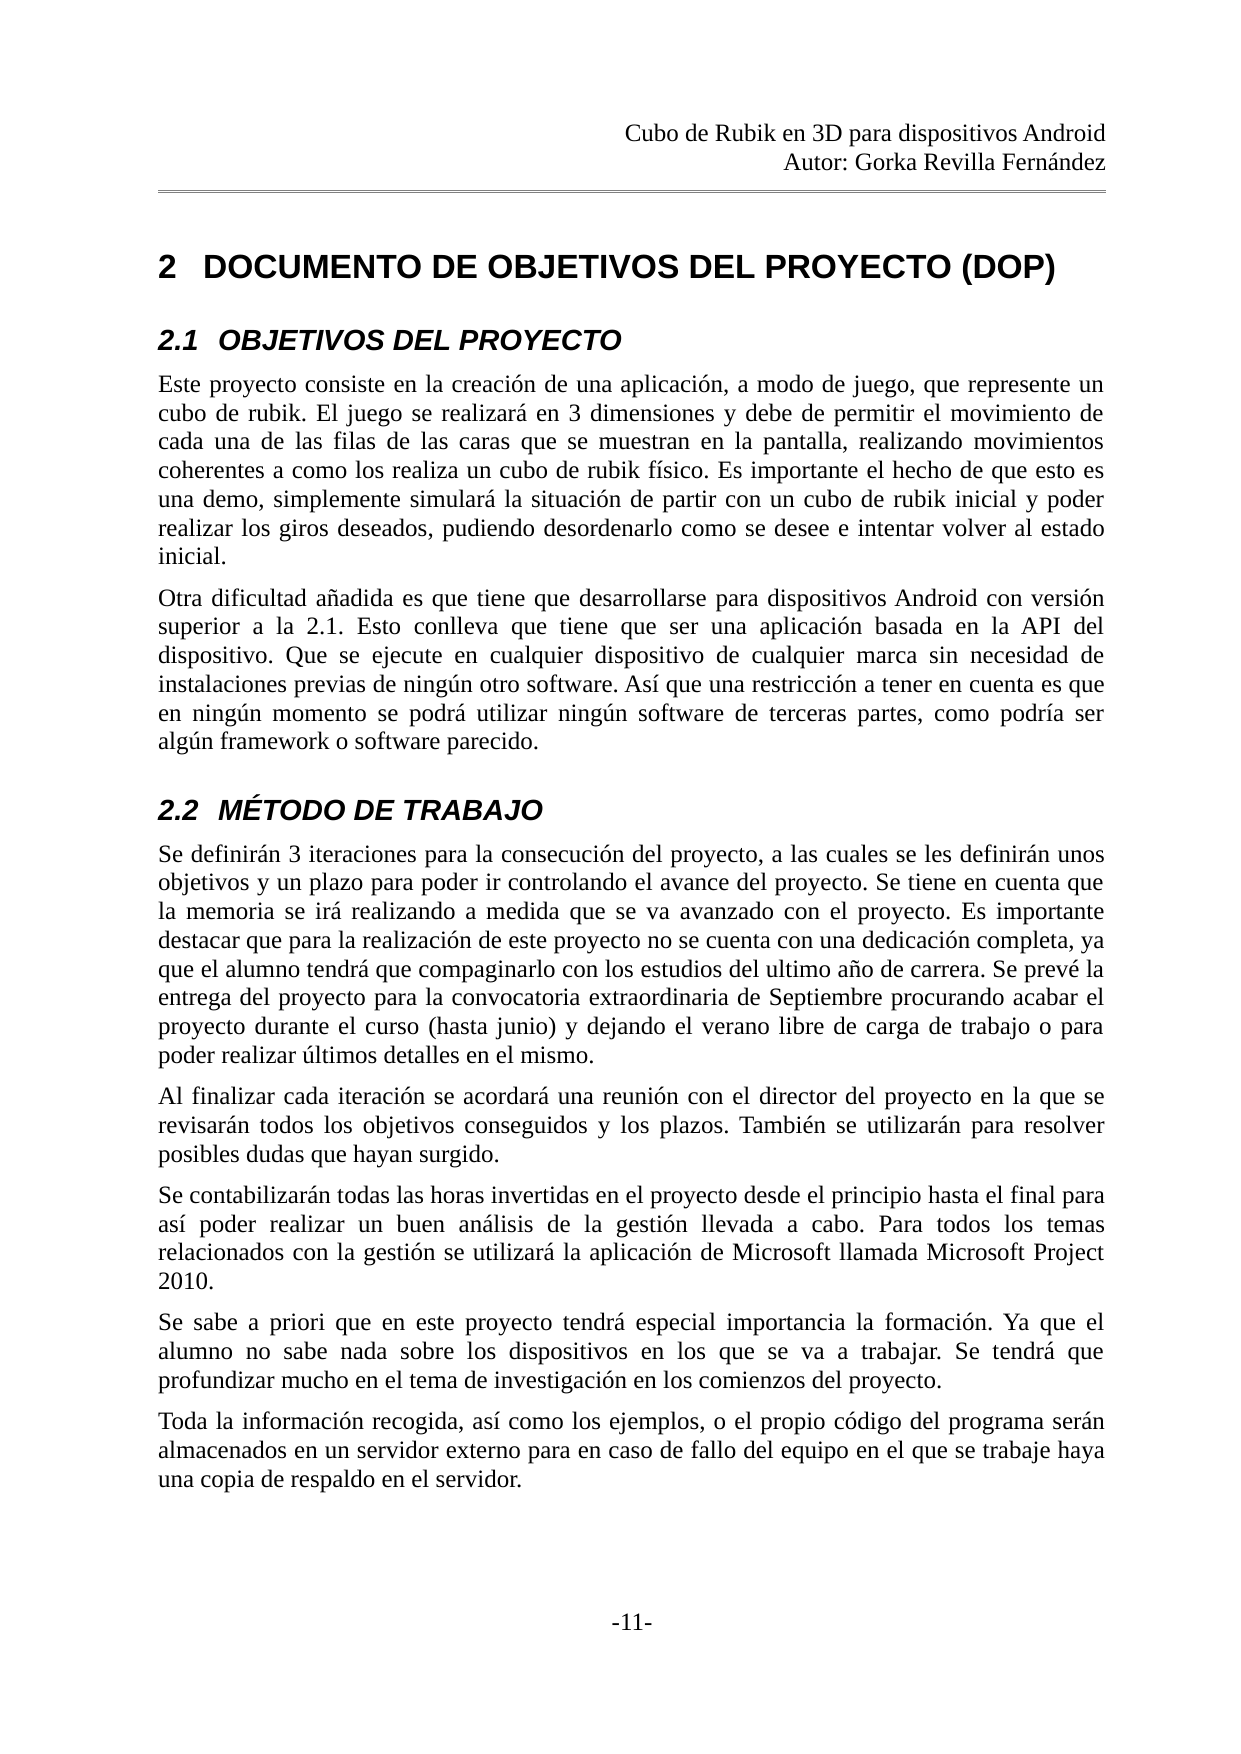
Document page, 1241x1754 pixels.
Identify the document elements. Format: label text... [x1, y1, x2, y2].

subtitle DOCUMENTO DE OBJETIVOS DEL PROYECTO (DOP) [158, 247, 1106, 285]
subtitle OBJETIVOS DEL PROYECTO [158, 323, 1106, 356]
text Se definirán 3 iteraciones para la consecución del proyecto, a las cuales se les definirán unos objetivos y un plazo para poder ir controlando el avance del proyecto. Se tiene en cuenta que la memoria se irá realizando a medida que se va avanzado con el proyecto. Es importante destacar que para la realización de este proyecto no se cuenta con una dedicación completa, ya que el alumno tendrá que compaginarlo con los estudios del ultimo año de carrera. Se prevé la entrega del proyecto para la convocatoria extraordinaria de Septiembre procurando acabar el proyecto durante el curso (hasta junio) y dejando el verano libre de carga de trabajo o para poder realizar últimos detalles en el mismo. [158, 839, 1106, 1069]
text Se sabe a priori que en este proyecto tendrá especial importancia la formación. Ya que el alumno no sabe nada sobre los dispositivos en los que se va a trabajar. Se tendrá que profundizar mucho en el tema de investigación en los comienzos del proyecto. [158, 1307, 1106, 1394]
text Se contabilizarán todas las horas invertidas en el proyecto desde el principio hasta el final para así poder realizar un buen análisis de la gestión llevada a cabo. Para todos los temas relacionados con la gestión se utilizará la aplicación de Microsoft llamada Microsoft Project 2010. [158, 1180, 1106, 1295]
text Otra dificultad añadida es que tiene que desarrollarse para dispositivos Android con versión superior a la 2.1. Esto conlleva que tiene que ser una aplicación basada en la API del dispositivo. Que se ejecute en cualquier dispositivo de cualquier marca sin necesidad de instalaciones previas de ningún otro software. Así que una restricción a tener en cuenta es que en ningún momento se podrá utilizar ningún software de terceras partes, como podría ser algún framework o software parecido. [158, 583, 1106, 755]
text Al finalizar cada iteración se acordará una reunión con el director del proyecto en la que se revisarán todos los objetivos conseguidos y los plazos. También se utilizarán para resolver posibles dudas que hayan surgido. [158, 1081, 1106, 1167]
subtitle MÉTODO DE TRABAJO [158, 793, 1106, 826]
text Toda la información recogida, así como los ejemplos, o el propio código del programa serán almacenados en un servidor externo para en caso de fallo del equipo en el que se trabaje haya una copia de respaldo en el servidor. [158, 1406, 1106, 1492]
text Este proyecto consiste en la creación de una aplicación, a modo de juego, que represente un cubo de rubik. El juego se realizará en 3 dimensiones y debe de permitir el movimiento de cada una de las filas de las caras que se muestran en la pantalla, realizando movimientos coherentes a como los realiza un cubo de rubik físico. Es importante el hecho de que esto es una demo, simplemente simulará la situación de partir con un cubo de rubik inicial y poder realizar los giros deseados, pudiendo desordenarlo como se desee e intentar volver al estado inicial. [158, 369, 1106, 570]
